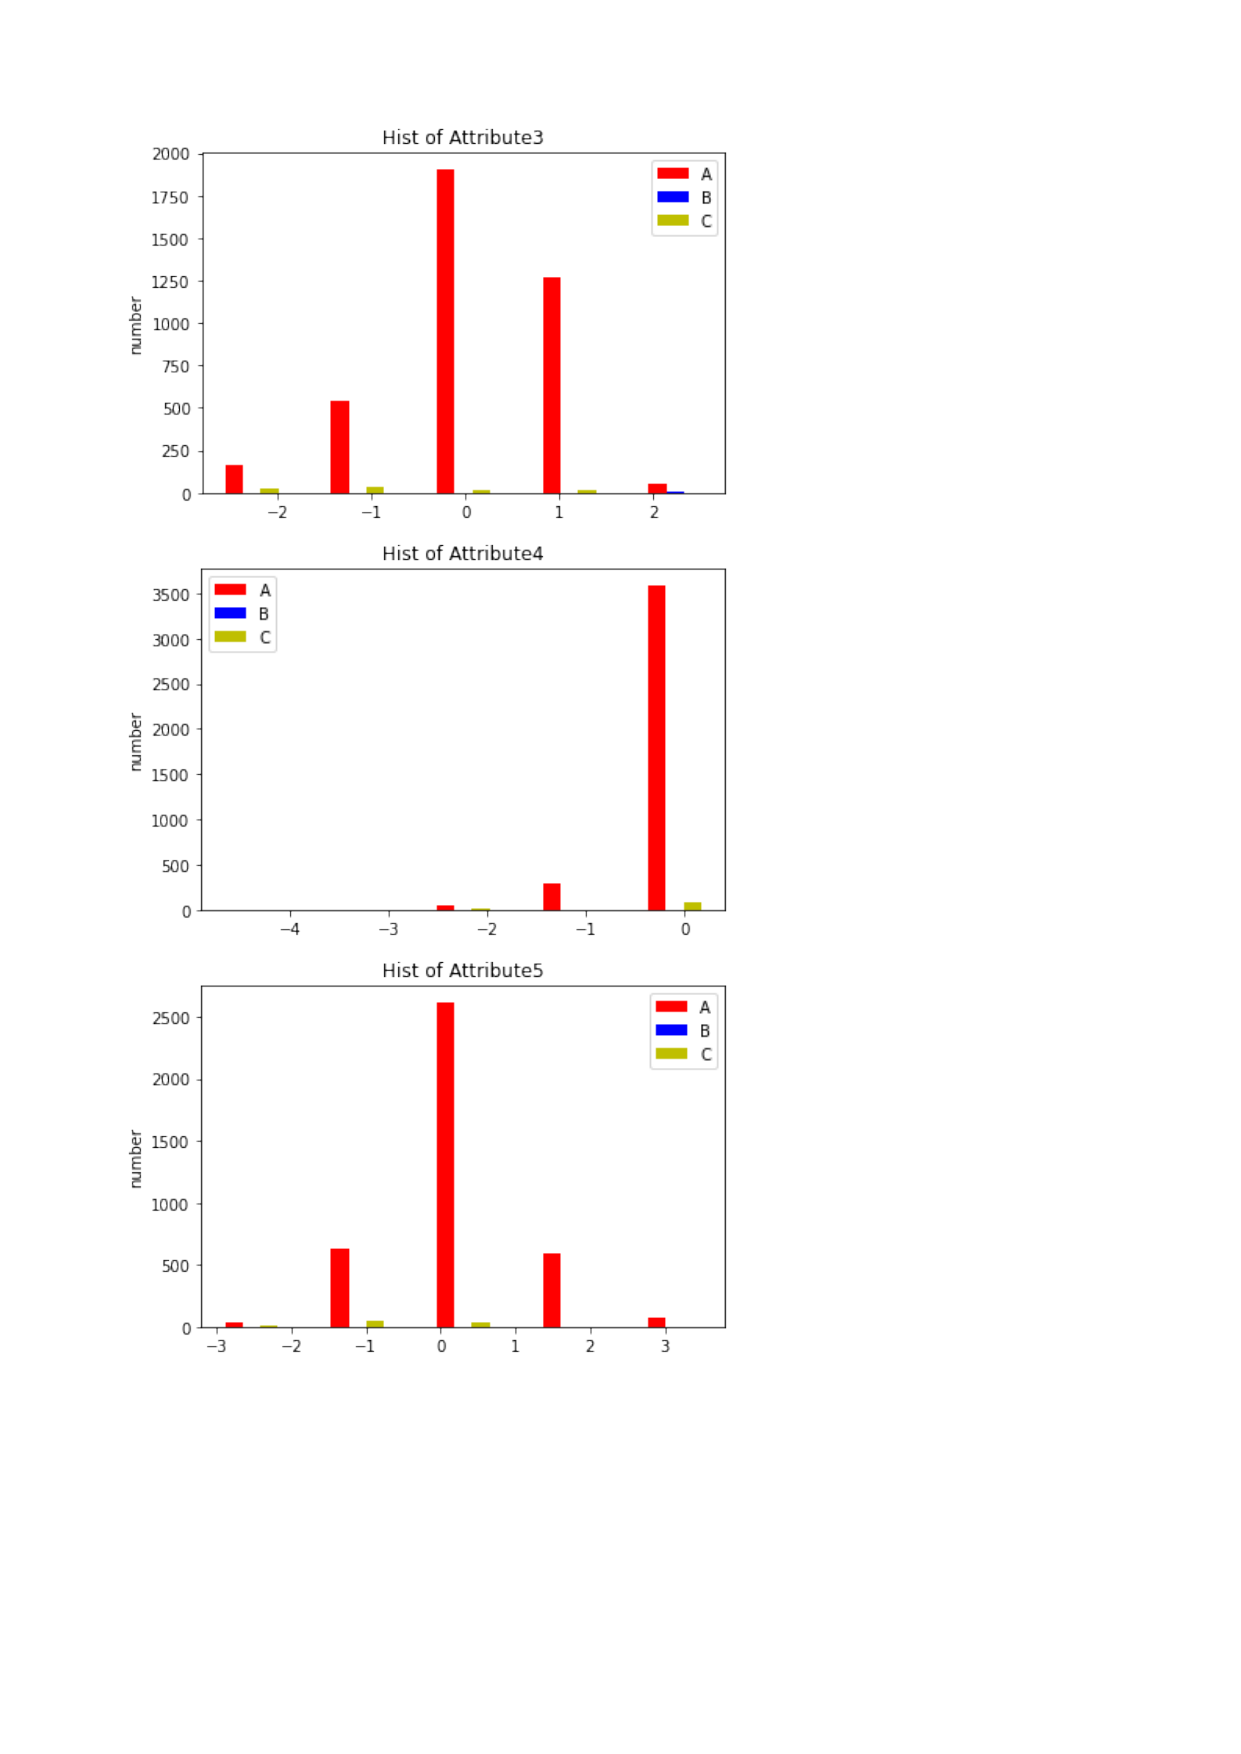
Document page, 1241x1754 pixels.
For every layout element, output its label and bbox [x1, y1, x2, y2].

picture [118, 118, 736, 531]
picture [118, 951, 736, 1365]
picture [118, 535, 736, 948]
